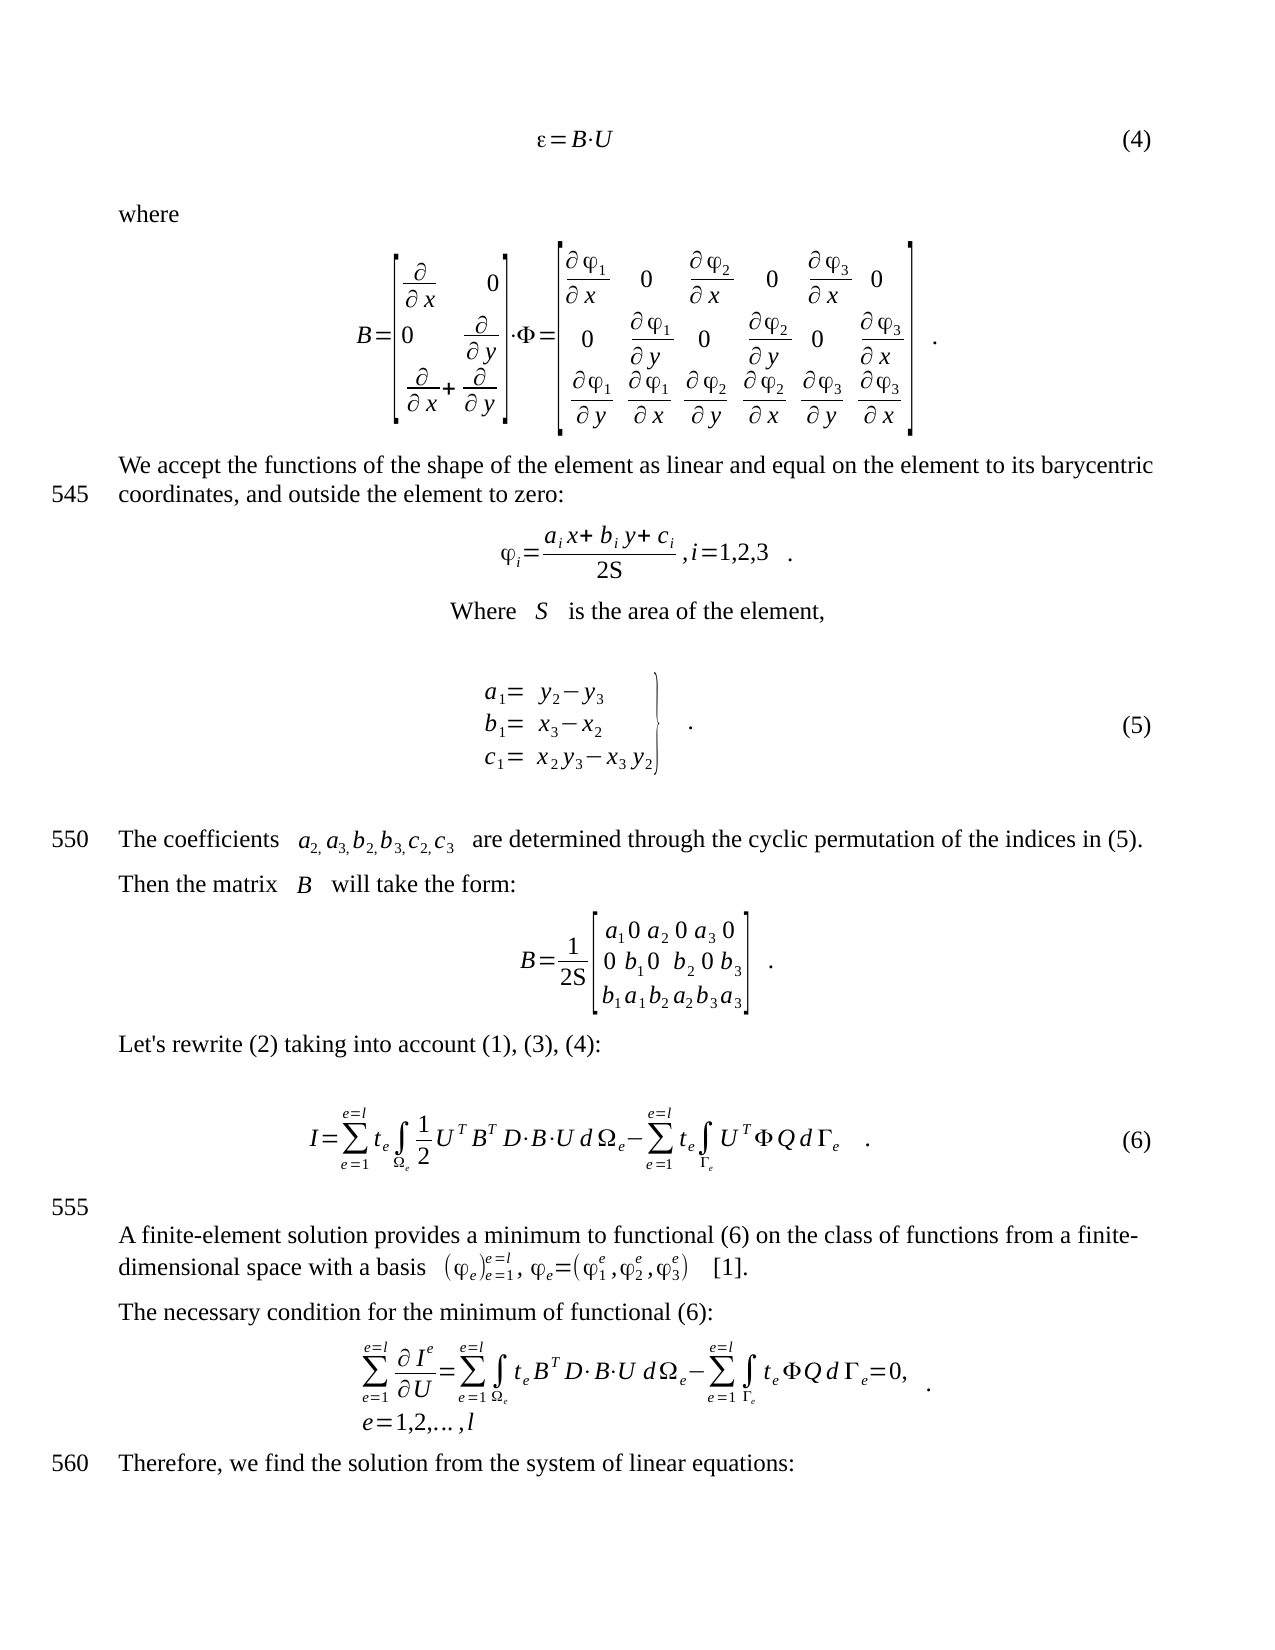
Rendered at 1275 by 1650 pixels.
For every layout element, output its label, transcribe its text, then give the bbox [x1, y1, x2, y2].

text . [118, 911, 1157, 1016]
text Whereis the area of ​​the element, [118, 596, 1157, 625]
table_header [118, 118, 1041, 171]
table_header (5) [1041, 666, 1157, 796]
text Then the matrixwill take the form: [118, 869, 1157, 898]
text A finite-element solution provides a minimum to functional (6) on the class of functions from a finite-dimensional space with a basis [1]. [118, 1221, 1157, 1284]
text where [118, 199, 1157, 228]
text Therefore, we find the solution from the system of linear equations: [118, 1448, 1157, 1477]
text We accept the functions of the shape of the element as linear and equal on the element to its barycentric coordinates, and outside the element to zero: [118, 451, 1157, 508]
text . [118, 1338, 1157, 1436]
table_header . [118, 666, 1041, 796]
table_header (6) [1041, 1099, 1157, 1192]
text Let's rewrite (2) taking into account (1), (3), (4): [118, 1029, 1157, 1058]
text . [118, 521, 1157, 583]
text The necessary condition for the minimum of functional (6): [118, 1297, 1157, 1326]
text The coefficientsare determined through the cyclic permutation of the indices in (5). [118, 824, 1157, 857]
text . [118, 241, 1157, 438]
table_header (4) [1041, 118, 1157, 171]
table_header . [118, 1099, 1041, 1192]
